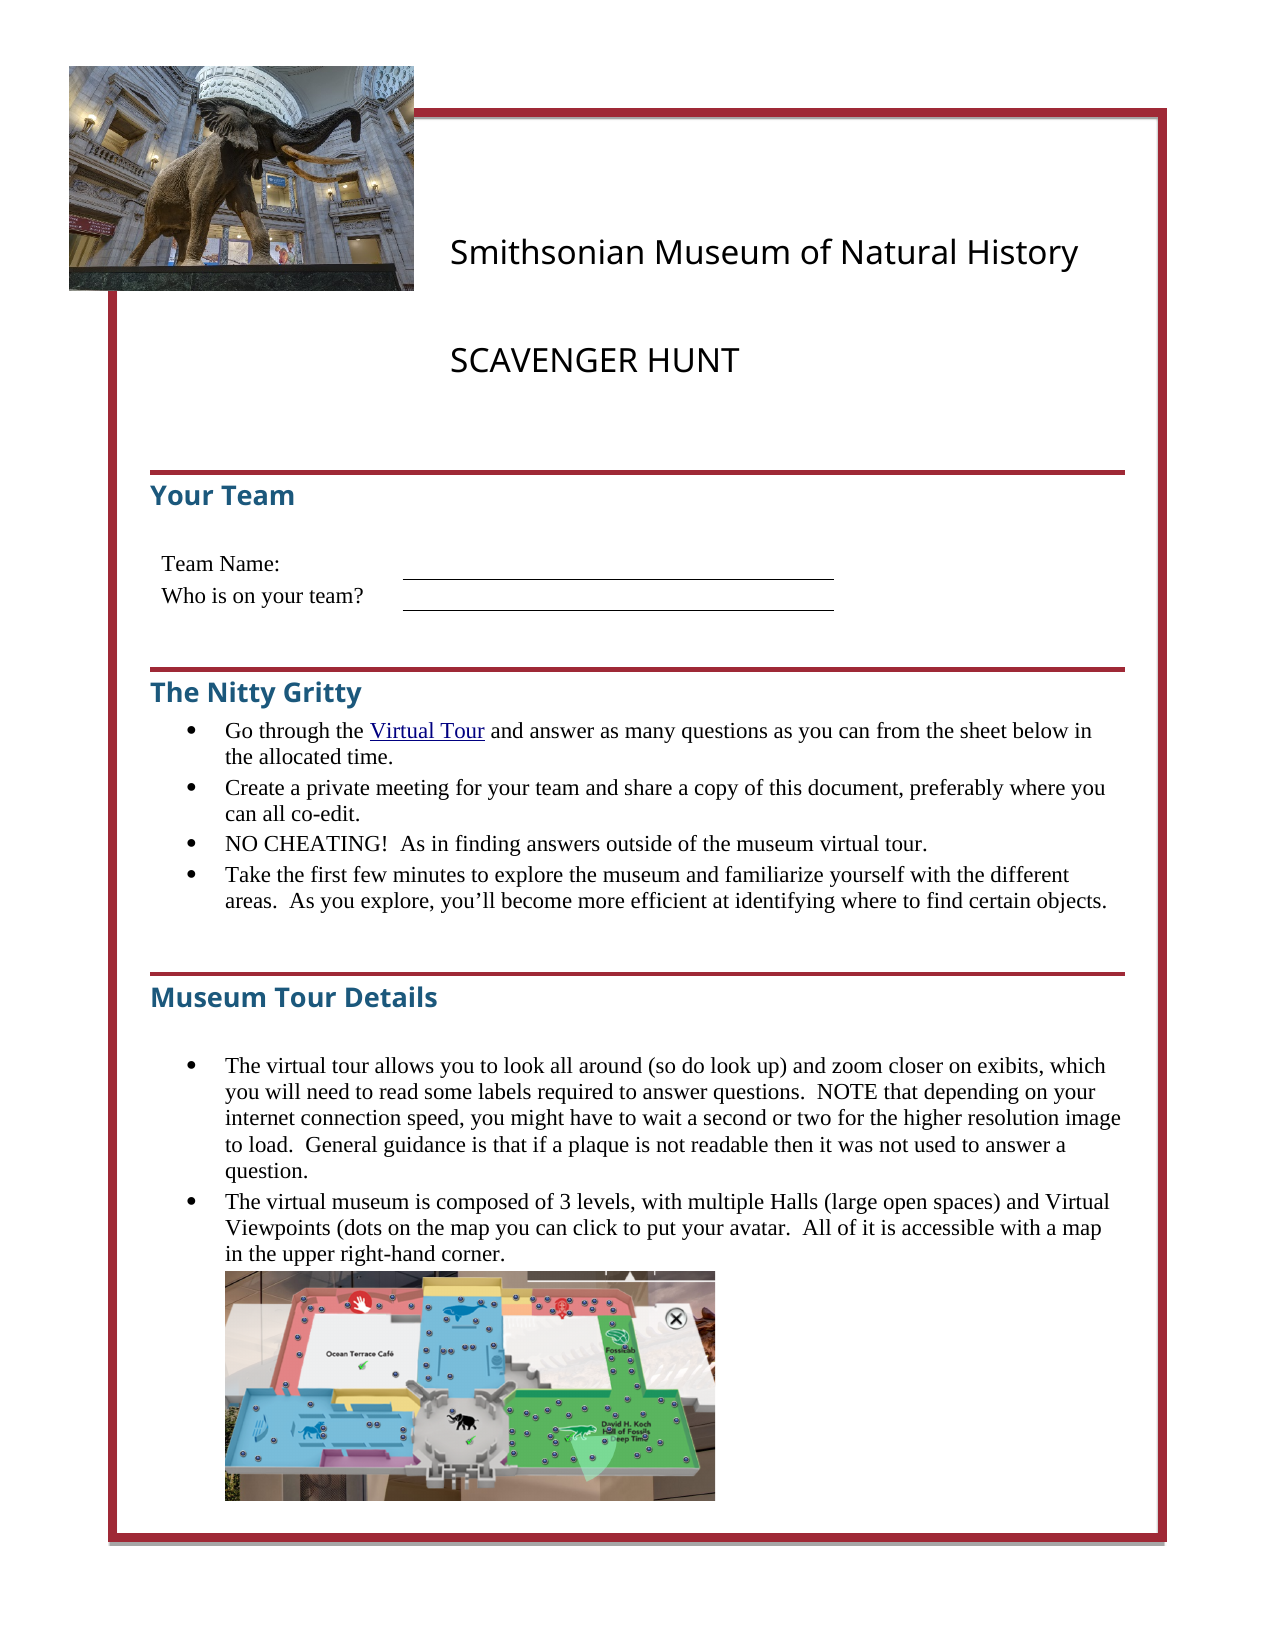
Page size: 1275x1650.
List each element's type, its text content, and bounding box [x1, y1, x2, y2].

list Create a private meeting for your team and share a copy of this document, preferably where you can all co-edit. [187, 774, 1125, 826]
subtitle SCAVENGER HUNT [450, 337, 1125, 382]
list Go through the Virtual Tour and answer as many questions as you can from the sheet below in the allocated time. [187, 717, 1125, 769]
subtitle Museum Tour Details [150, 976, 1125, 1015]
subtitle Smithsonian Museum of Natural History [450, 229, 1125, 274]
table_cell [403, 580, 834, 610]
list The virtual tour allows you to look all around (so do look up) and zoom closer on exibits, which you will need to read some labels required to answer questions. NOTE that depending on your internet connection speed, you might have to wait a second or two for the higher resolution image to load. General guidance is that if a plaque is not readable then it was not used to answer a question. [187, 1052, 1125, 1183]
list Take the first few minutes to explore the museum and familiarize yourself with the different areas. As you explore, you’ll become more efficient at identifying where to find certain objects. [187, 861, 1125, 914]
table_header [403, 548, 834, 579]
list NO CHEATING! As in finding answers outside of the museum virtual tour. [187, 831, 1125, 857]
subtitle Your Team [150, 475, 1125, 513]
list The virtual museum is composed of 3 levels, with multiple Halls (large open spaces) and Virtual Viewpoints (dots on the map you can click to put your avatar. All of it is accessible with a map in the upper right-hand corner. [187, 1188, 1125, 1267]
subtitle The Nitty Gritty [150, 672, 1125, 711]
table_header Team Name: [150, 548, 403, 579]
table_cell Who is on your team? [150, 579, 403, 610]
